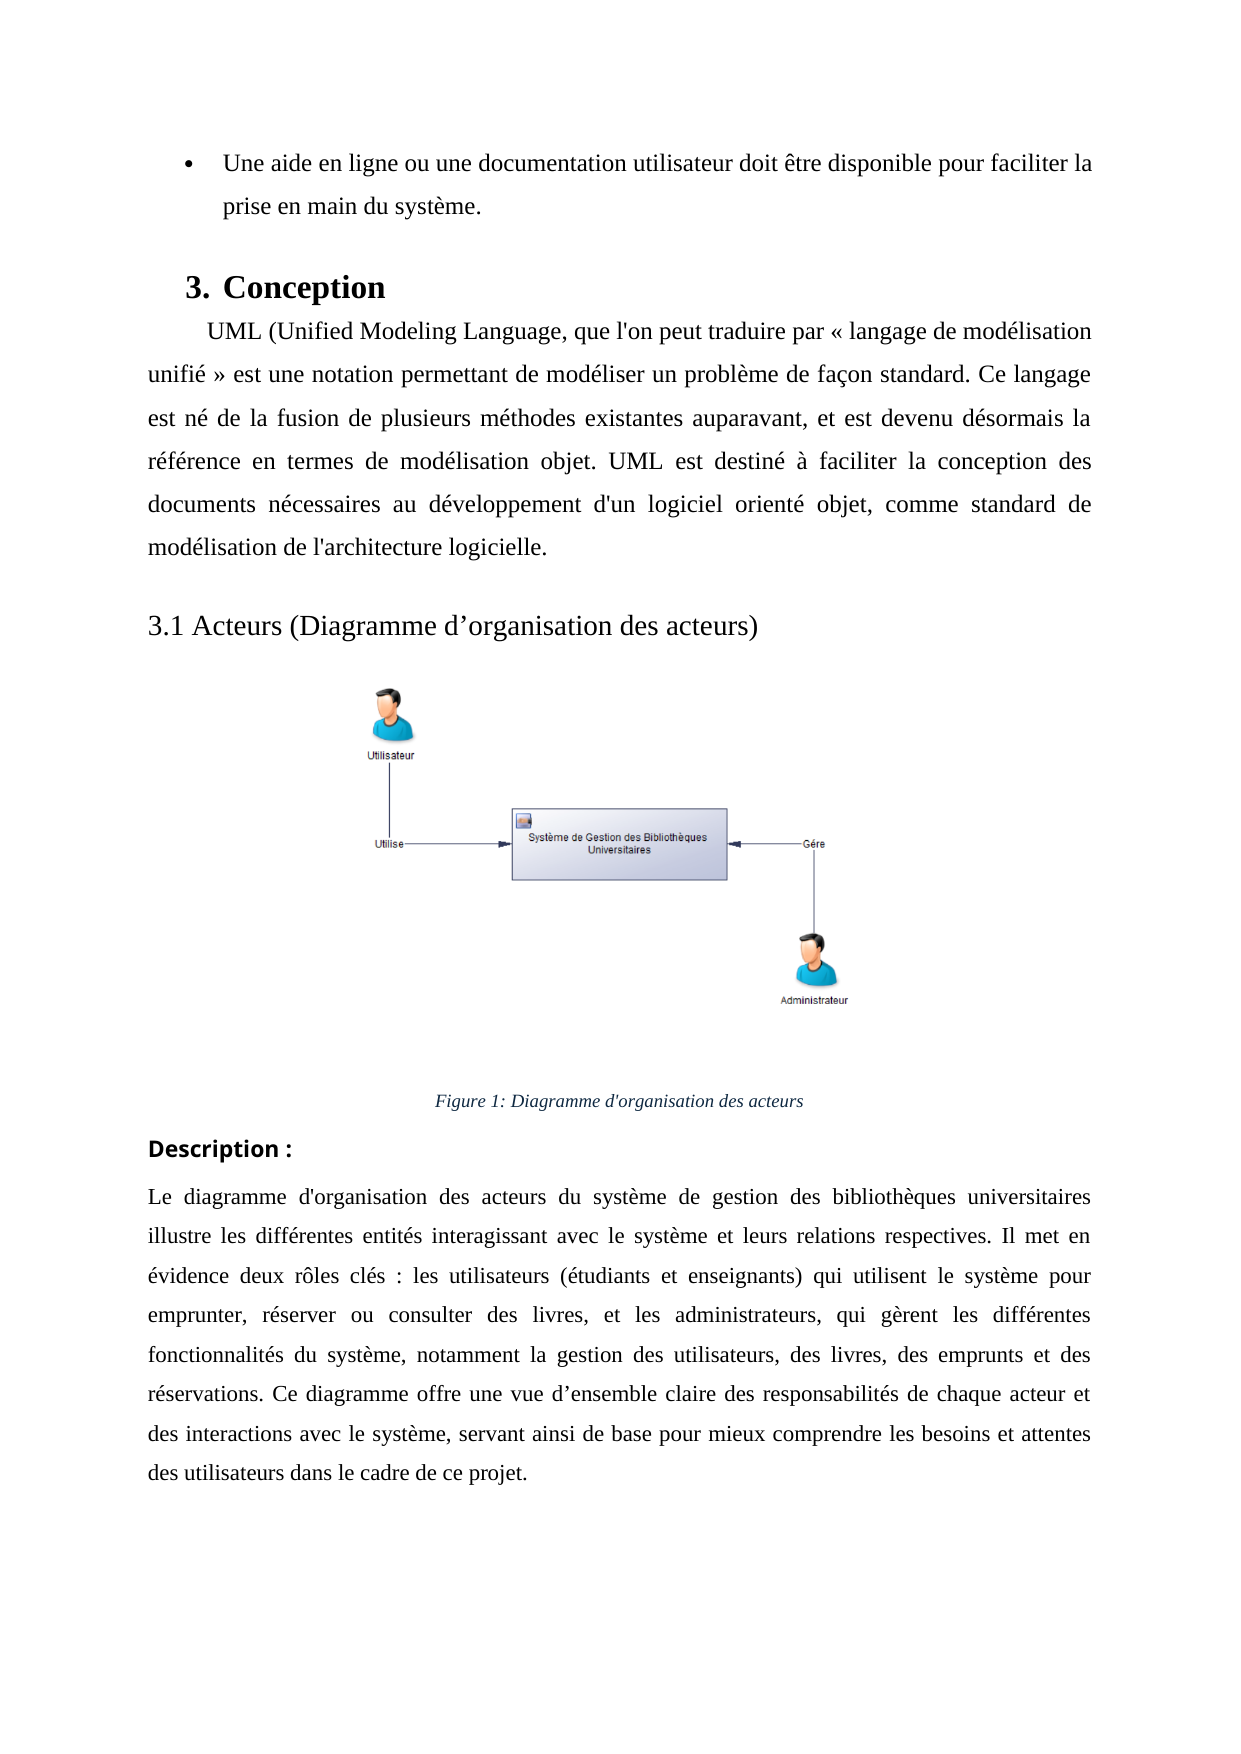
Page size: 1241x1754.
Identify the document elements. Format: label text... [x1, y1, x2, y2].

text Figure 1: Diagramme d'organisation des acteurs [148, 1090, 1093, 1112]
subtitle Conception [185, 267, 1093, 306]
subtitle 3.1 Acteurs (Diagramme d’organisation des acteurs) [148, 608, 1093, 642]
text Le diagramme d'organisation des acteurs du système de gestion des bibliothèques universitaires illustre les différentes entités interagissant avec le système et leurs relations respectives. Il met en évidence deux rôles clés : les utilisateurs (étudiants et enseignants) qui utilisent le système pour emprunter, réserver ou consulter des livres, et les administrateurs, qui gèrent les différentes fonctionnalités du système, notamment la gestion des utilisateurs, des livres, des emprunts et des réservations. Ce diagramme offre une vue d’ensemble claire des responsabilités de chaque acteur et des interactions avec le système, servant ainsi de base pour mieux comprendre les besoins et attentes des utilisateurs dans le cadre de ce projet. [148, 1183, 1093, 1485]
text Description : [148, 1133, 1093, 1164]
list Une aide en ligne ou une documentation utilisateur doit être disponible pour faciliter la prise en main du système. [185, 148, 1093, 219]
text UML (Unified Modeling Language, que l'on peut traduire par « langage de modélisation unifié » est une notation permettant de modéliser un problème de façon standard. Ce langage est né de la fusion de plusieurs méthodes existantes auparavant, et est devenu désormais la référence en termes de modélisation objet. UML est destiné à faciliter la conception des documents nécessaires au développement d'un logiciel orienté objet, comme standard de modélisation de l'architecture logicielle. [148, 316, 1093, 561]
